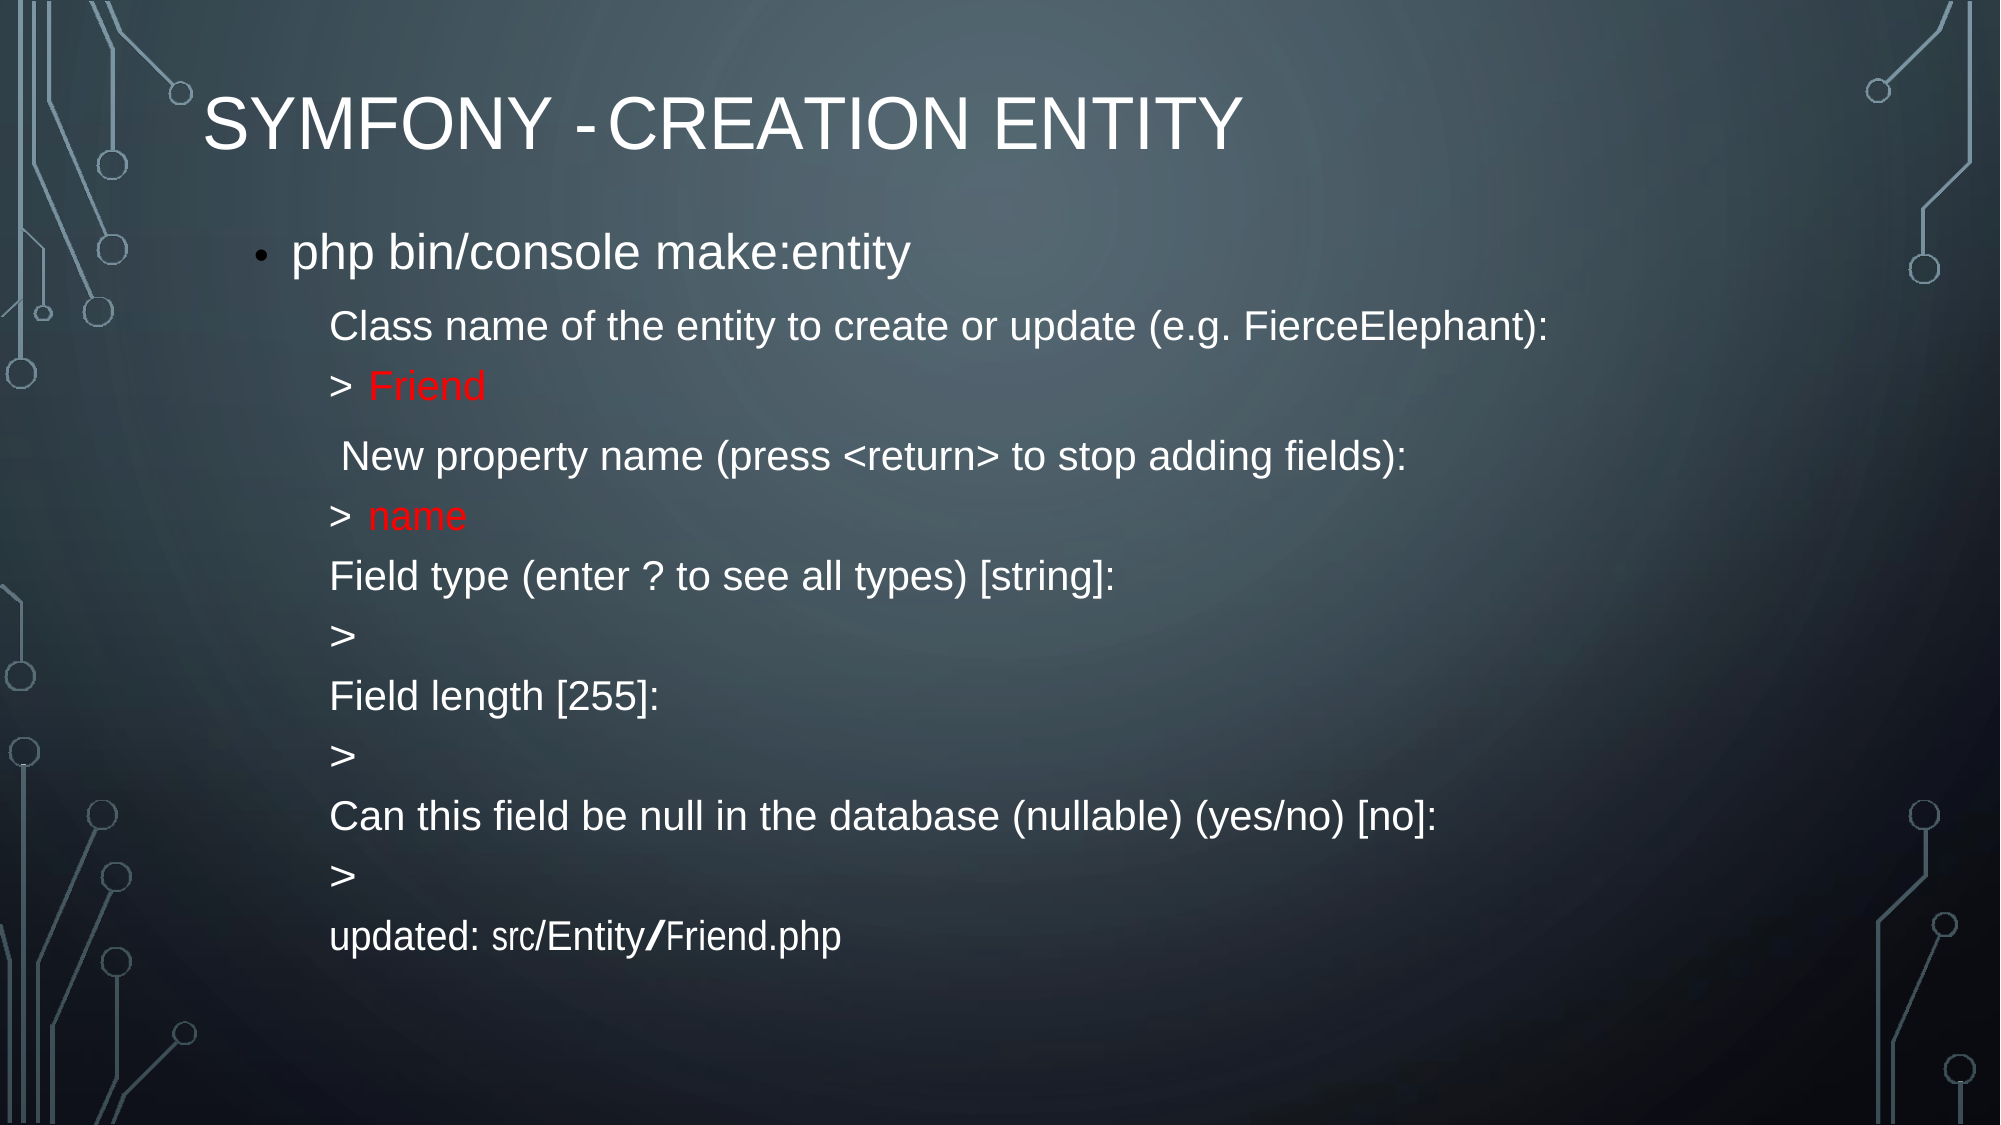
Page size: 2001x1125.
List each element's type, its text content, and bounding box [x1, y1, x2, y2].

text > [329, 852, 1971, 899]
text > [329, 732, 1971, 779]
text Field length [255]: [329, 672, 1971, 719]
subtitle SYMFONY - CREATION ENTITY [202, 79, 1971, 165]
text updated: src/Entity/Friend.php [329, 912, 1971, 959]
picture [0, 0, 2000, 1125]
text New property name (press <return> to stop adding fields): [340, 432, 1971, 479]
text Field type (enter ? to see all types) [string]: [329, 552, 1971, 599]
list name [329, 492, 1971, 539]
list Friend [329, 361, 1971, 409]
text > [329, 612, 1971, 659]
list php bin/console make:entity [254, 223, 1971, 280]
text Can this field be null in the database (nullable) (yes/no) [no]: [329, 792, 1971, 839]
text Class name of the entity to create or update (e.g. FierceElephant): [329, 301, 1971, 349]
